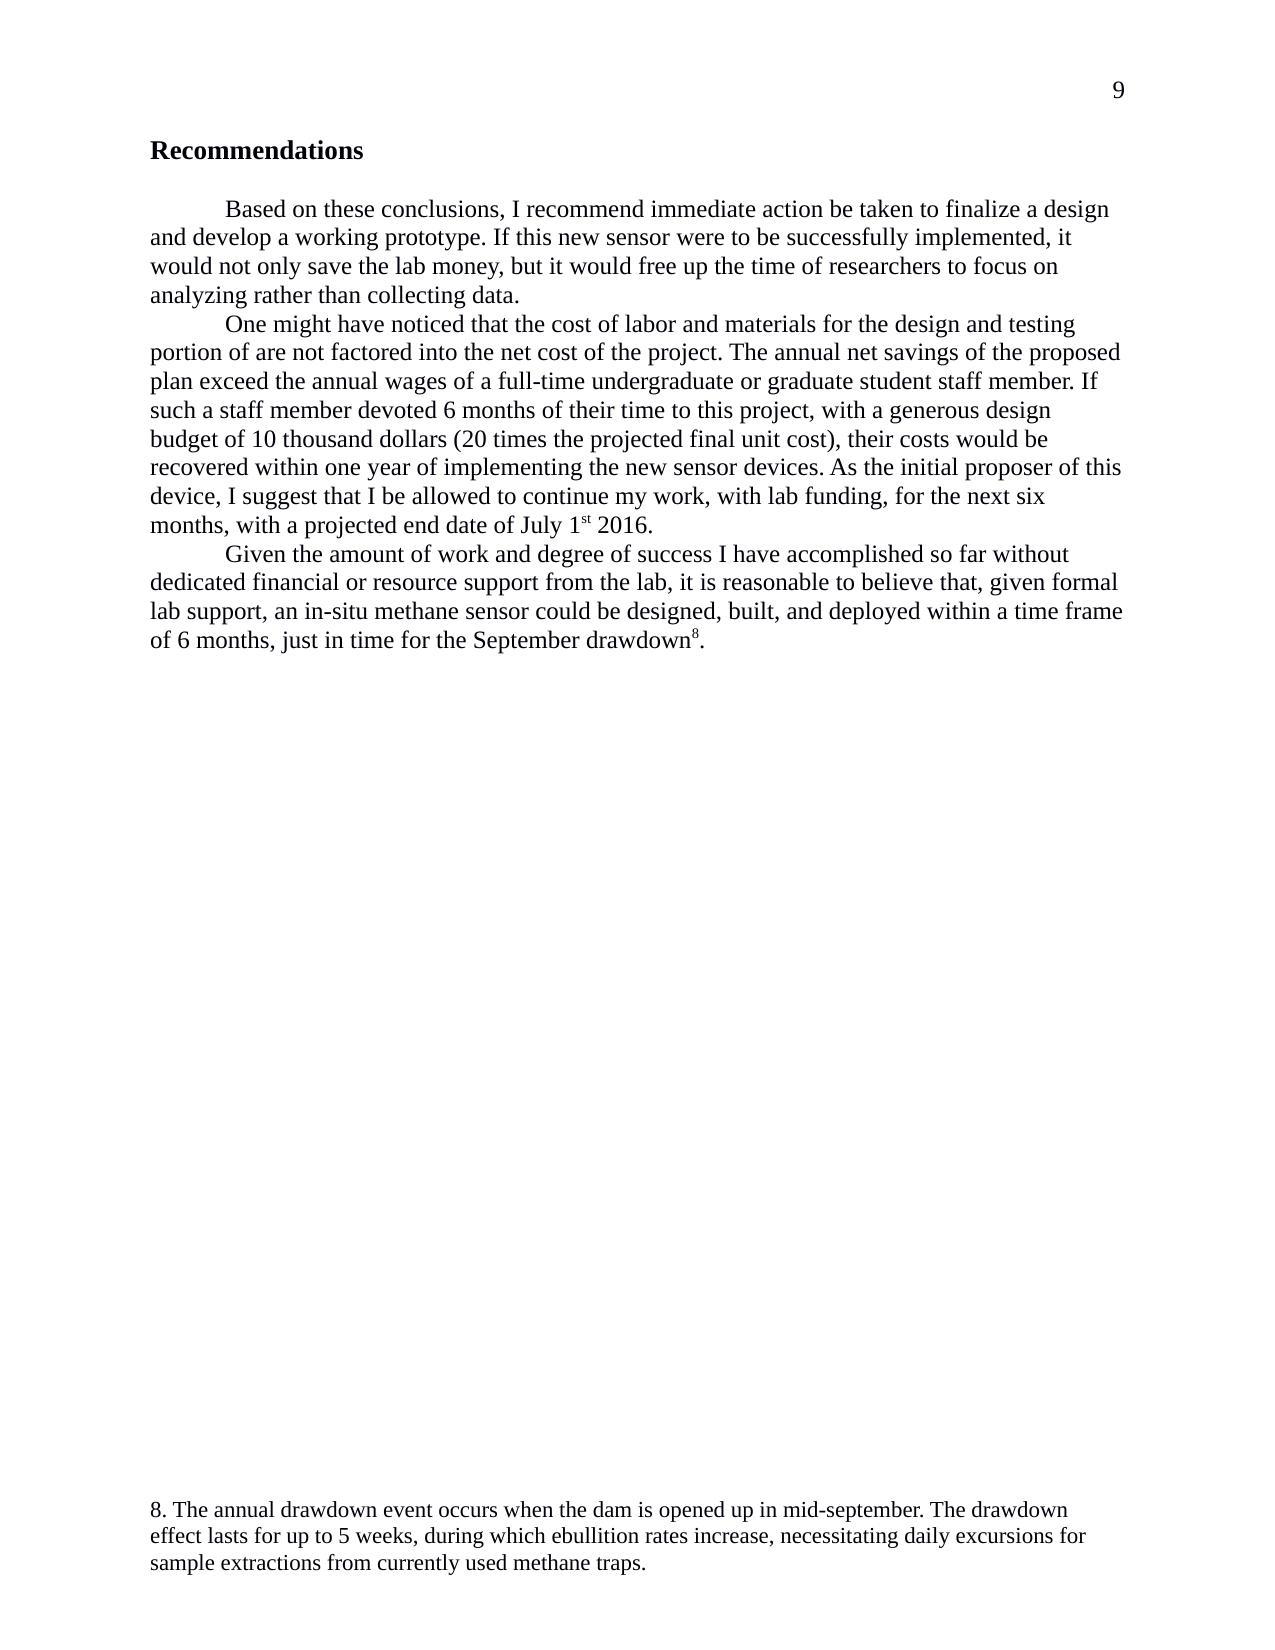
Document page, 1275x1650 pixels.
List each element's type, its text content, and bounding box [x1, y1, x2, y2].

text . The annual drawdown event occurs when the dam is opened up in mid-september. The drawdown effect lasts for up to 5 weeks, during which ebullition rates increase, necessitating daily excursions for sample extractions from currently used methane traps. [150, 1496, 1125, 1575]
text Recommendations [150, 134, 1125, 165]
text Based on these conclusions, I recommend immediate action be taken to finalize a design and develop a working prototype. If this new sensor were to be successfully implemented, it would not only save the lab money, but it would free up the time of researchers to focus on analyzing rather than collecting data. [150, 194, 1125, 309]
text Given the amount of work and degree of success I have accomplished so far without dedicated financial or resource support from the lab, it is reasonable to believe that, given formal lab support, an in-situ methane sensor could be designed, built, and deployed within a time frame of 6 months, just in time for the September drawdown. [150, 539, 1125, 654]
text One might have noticed that the cost of labor and materials for the design and testing portion of are not factored into the net cost of the project. The annual net savings of the proposed plan exceed the annual wages of a full-time undergraduate or graduate student staff member. If such a staff member devoted 6 months of their time to this project, with a generous design budget of 10 thousand dollars (20 times the projected final unit cost), their costs would be recovered within one year of implementing the new sensor devices. As the initial proposer of this device, I suggest that I be allowed to continue my work, with lab funding, for the next six months, with a projected end date of July 1st 2016. [150, 309, 1125, 539]
